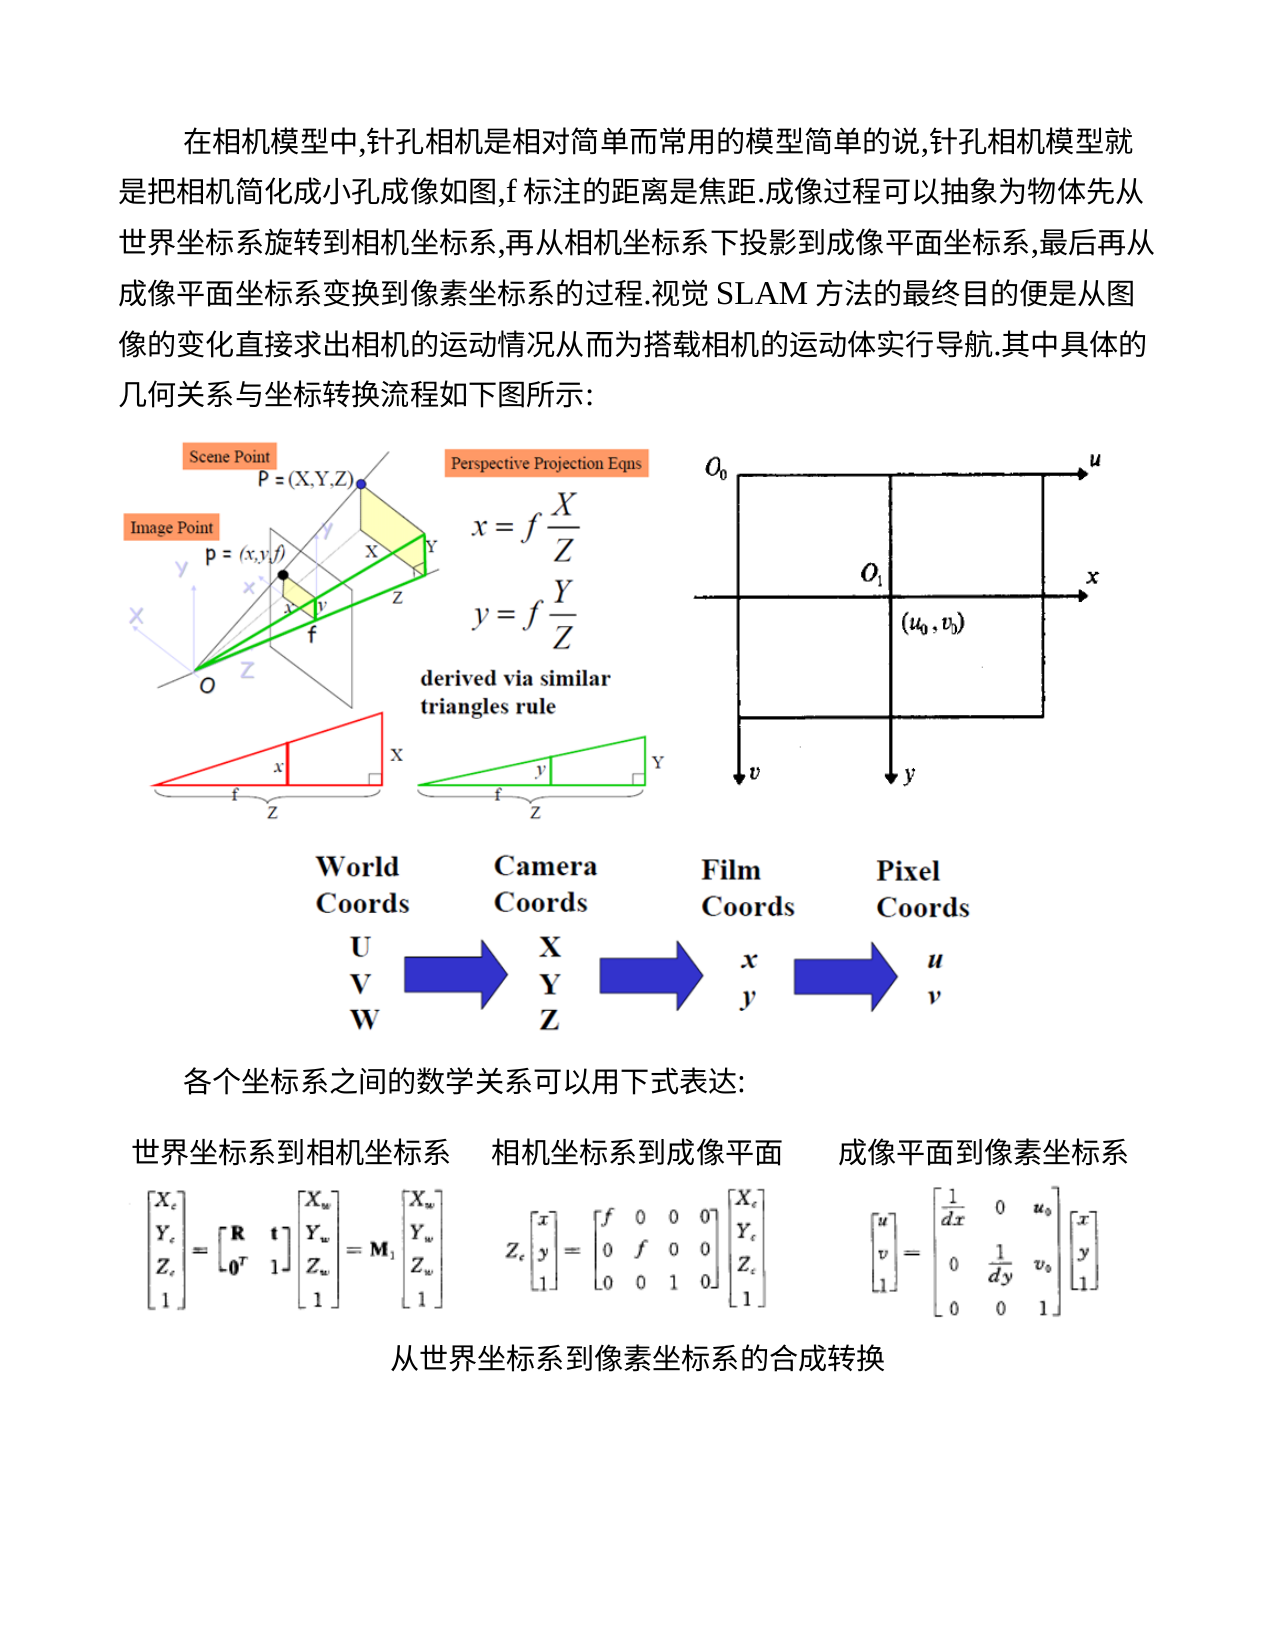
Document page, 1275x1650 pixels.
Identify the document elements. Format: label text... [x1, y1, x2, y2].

table_header 相机坐标系到成像平面 [464, 1124, 811, 1178]
table_cell [811, 1178, 1157, 1330]
text 各个坐标系之间的数学关系可以用下式表达: [118, 1059, 1157, 1101]
table_header 成像平面到像素坐标系 [811, 1124, 1157, 1178]
table_cell [118, 1178, 464, 1330]
table_cell 从世界坐标系到像素坐标系的合成转换 [118, 1330, 1157, 1384]
picture [123, 1183, 463, 1315]
picture [118, 437, 666, 825]
picture [501, 1183, 774, 1314]
text 在相机模型中,针孔相机是相对简单而常用的模型简单的说,针孔相机模型就是把相机简化成小孔成像如图,f标注的距离是焦距.成像过程可以抽象为物体先从世界坐标系旋转到相机坐标系,再从相机坐标系下投影到成像平面坐标系,最后再从成像平面坐标系变换到像素坐标系的过程.视觉SLAM方法的最终目的便是从图像的变化直接求出相机的运动情况从而为搭载相机的运动体实行导航.其中具体的几何关系与坐标转换流程如下图所示: [118, 118, 1157, 414]
picture [690, 437, 1110, 795]
table_header 世界坐标系到相机坐标系 [118, 1124, 464, 1178]
table_cell [464, 1178, 811, 1330]
picture [860, 1183, 1108, 1325]
picture [295, 844, 980, 1039]
